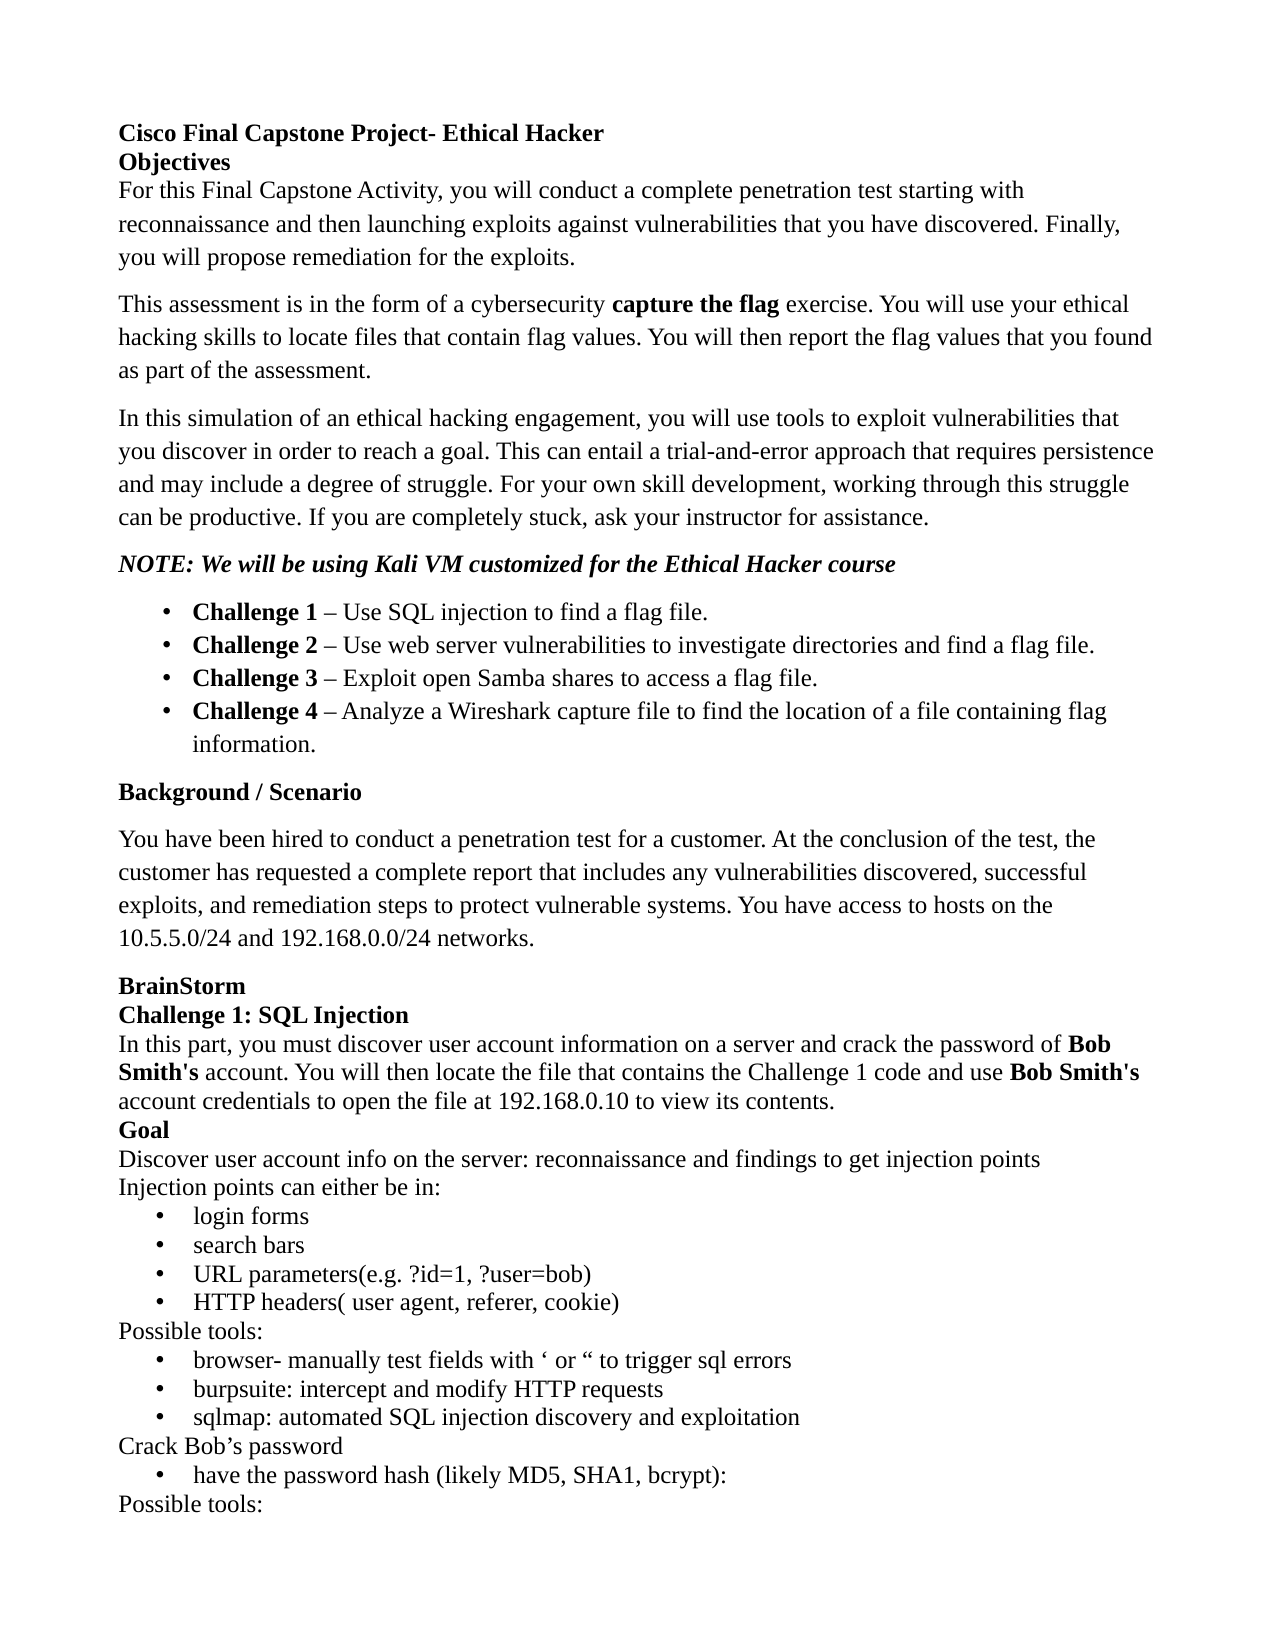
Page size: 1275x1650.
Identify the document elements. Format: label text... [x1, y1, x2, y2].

list Challenge 4 – Analyze a Wireshark capture file to find the location of a file containing flag information. [162, 696, 1157, 758]
list browser- manually test fields with ‘ or “ to trigger sql errors [156, 1345, 1157, 1374]
list burpsuite: intercept and modify HTTP requests [156, 1374, 1157, 1402]
list Challenge 2 – Use web server vulnerabilities to investigate directories and find a flag file. [162, 630, 1157, 659]
text Possible tools: [118, 1489, 1157, 1517]
text Background / Scenario [118, 777, 1157, 806]
text Injection points can either be in: [118, 1172, 1157, 1201]
list search bars [156, 1230, 1157, 1259]
text NOTE: We will be using Kali VM customized for the Ethical Hacker course [118, 549, 1157, 578]
text Objectives [118, 147, 1157, 176]
text Challenge 1: SQL Injection [118, 1000, 1157, 1029]
list HTTP headers( user agent, referer, cookie) [156, 1287, 1157, 1316]
list have the password hash (likely MD5, SHA1, bcrypt): [156, 1460, 1157, 1489]
text Goal [118, 1115, 1157, 1144]
text Crack Bob’s password [118, 1431, 1157, 1460]
list Challenge 1 – Use SQL injection to find a flag file. [162, 597, 1157, 626]
text For this Final Capstone Activity, you will conduct a complete penetration test starting with reconnaissance and then launching exploits against vulnerabilities that you have discovered. Finally, you will propose remediation for the exploits. [118, 176, 1157, 270]
list login forms [156, 1201, 1157, 1230]
text This assessment is in the form of a cybersecurity capture the flag exercise. You will use your ethical hacking skills to locate files that contain flag values. You will then report the flag values that you found as part of the assessment. [118, 289, 1157, 384]
text BrainStorm [118, 971, 1157, 1000]
text In this simulation of an ethical hacking engagement, you will use tools to exploit vulnerabilities that you discover in order to reach a goal. This can entail a trial-and-error approach that requires persistence and may include a degree of struggle. For your own skill development, working through this struggle can be productive. If you are completely stuck, ask your instructor for assistance. [118, 403, 1157, 531]
text In this part, you must discover user account information on a server and crack the password of Bob Smith's account. You will then locate the file that contains the Challenge 1 code and use Bob Smith's account credentials to open the file at 192.168.0.10 to view its contents. [118, 1029, 1157, 1115]
text Possible tools: [118, 1316, 1157, 1345]
list sqlmap: automated SQL injection discovery and exploitation [156, 1402, 1157, 1431]
text You have been hired to conduct a penetration test for a customer. At the conclusion of the test, the customer has requested a complete report that includes any vulnerabilities discovered, successful exploits, and remediation steps to protect vulnerable systems. You have access to hosts on the 10.5.5.0/24 and 192.168.0.0/24 networks. [118, 824, 1157, 952]
list URL parameters(e.g. ?id=1, ?user=bob) [156, 1259, 1157, 1287]
text Discover user account info on the server: reconnaissance and findings to get injection points [118, 1144, 1157, 1172]
text Cisco Final Capstone Project- Ethical Hacker [118, 118, 1157, 147]
list Challenge 3 – Exploit open Samba shares to access a flag file. [162, 663, 1157, 692]
